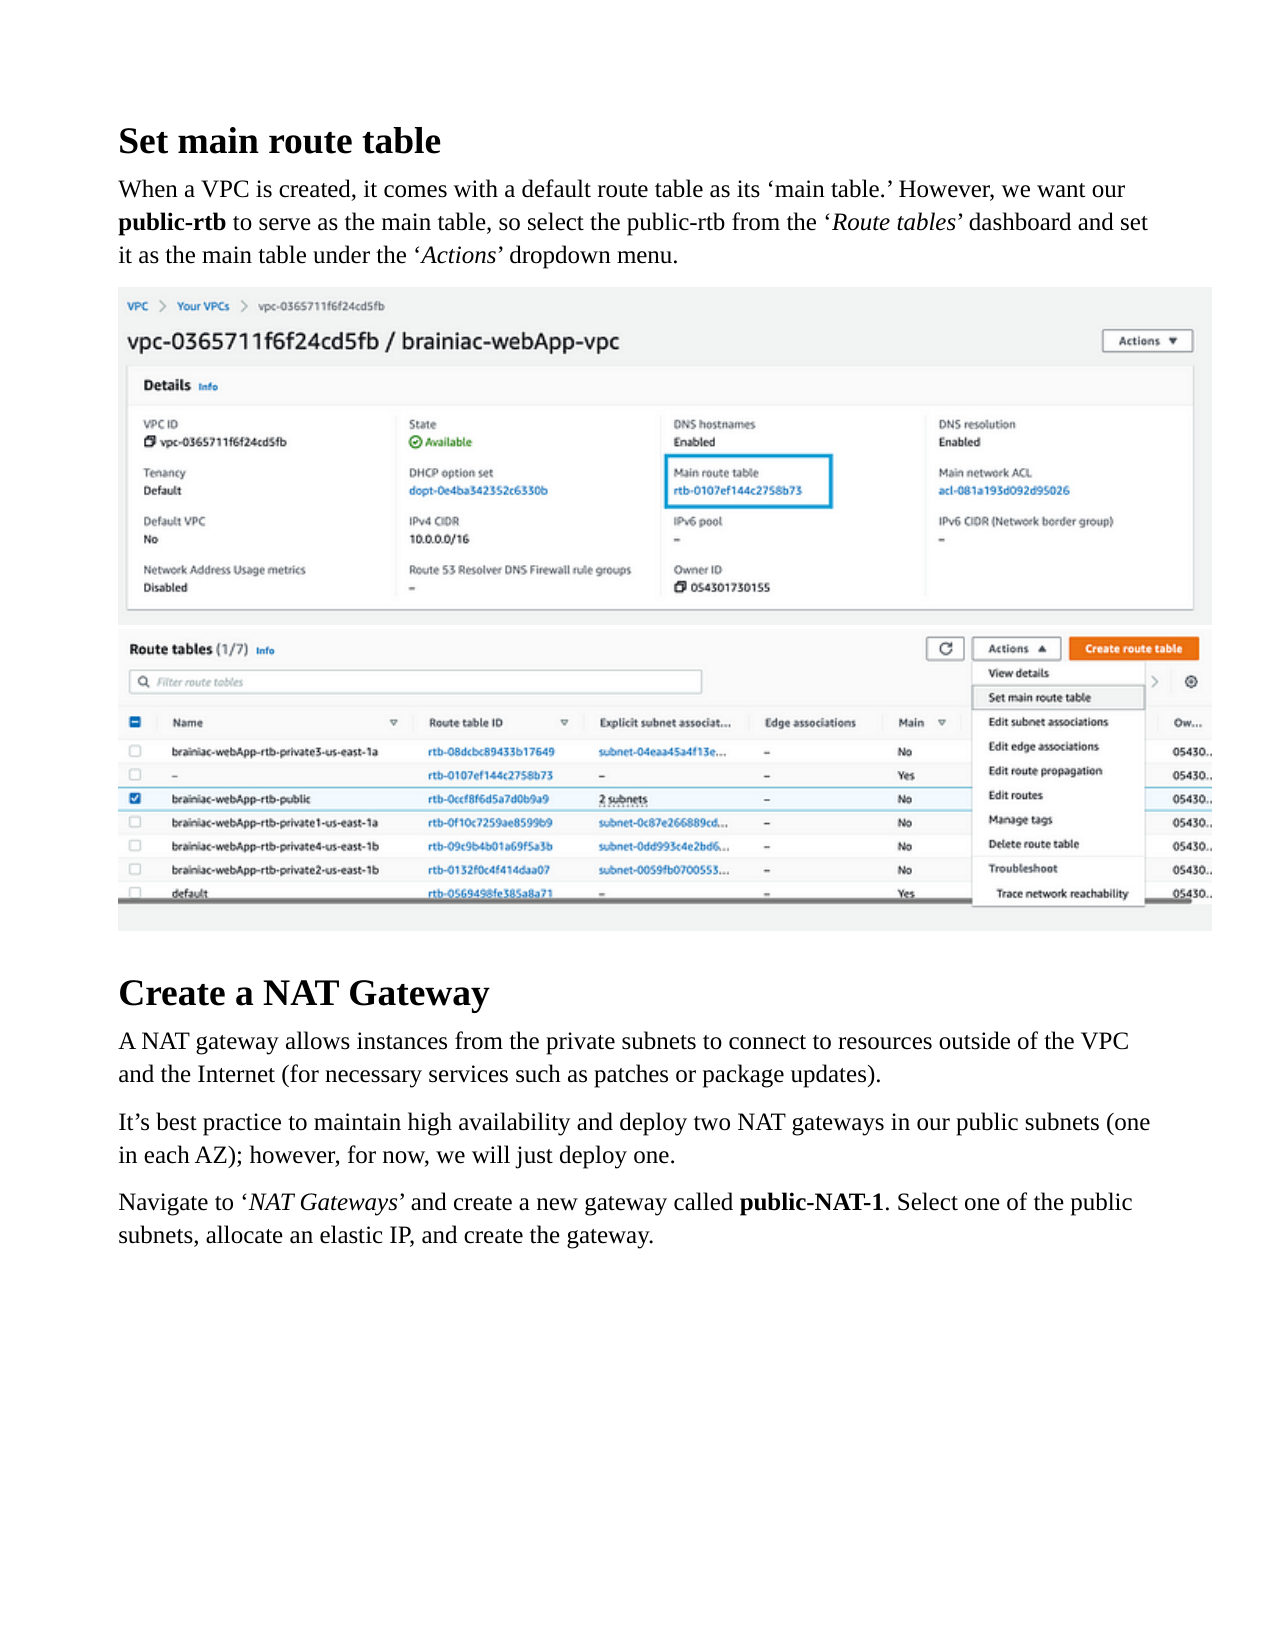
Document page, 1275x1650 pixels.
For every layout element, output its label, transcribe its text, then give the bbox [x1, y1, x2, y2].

text Navigate to ‘NAT Gateways’ and create a new gateway called public-NAT-1. Select one of the public subnets, allocate an elastic IP, and create the gateway. [118, 1187, 1157, 1249]
picture [118, 629, 1212, 931]
text When a VPC is created, it comes with a default route table as its ‘main table.’ However, we want our public-rtb to serve as the main table, so select the public-rtb from the ‘Route tables’ dashboard and set it as the main table under the ‘Actions’ dropdown menu. [118, 174, 1157, 268]
subtitle Create a NAT Gateway [118, 970, 1157, 1013]
text A NAT gateway allows instances from the private subnets to connect to resources outside of the VPC and the Internet (for necessary services such as patches or package updates). [118, 1026, 1157, 1088]
subtitle Set main route table [118, 118, 1157, 161]
picture [118, 287, 1212, 625]
text It’s best practice to maintain high availability and deploy two NAT gateways in our public subnets (one in each AZ); however, for now, we will just deploy one. [118, 1107, 1157, 1168]
